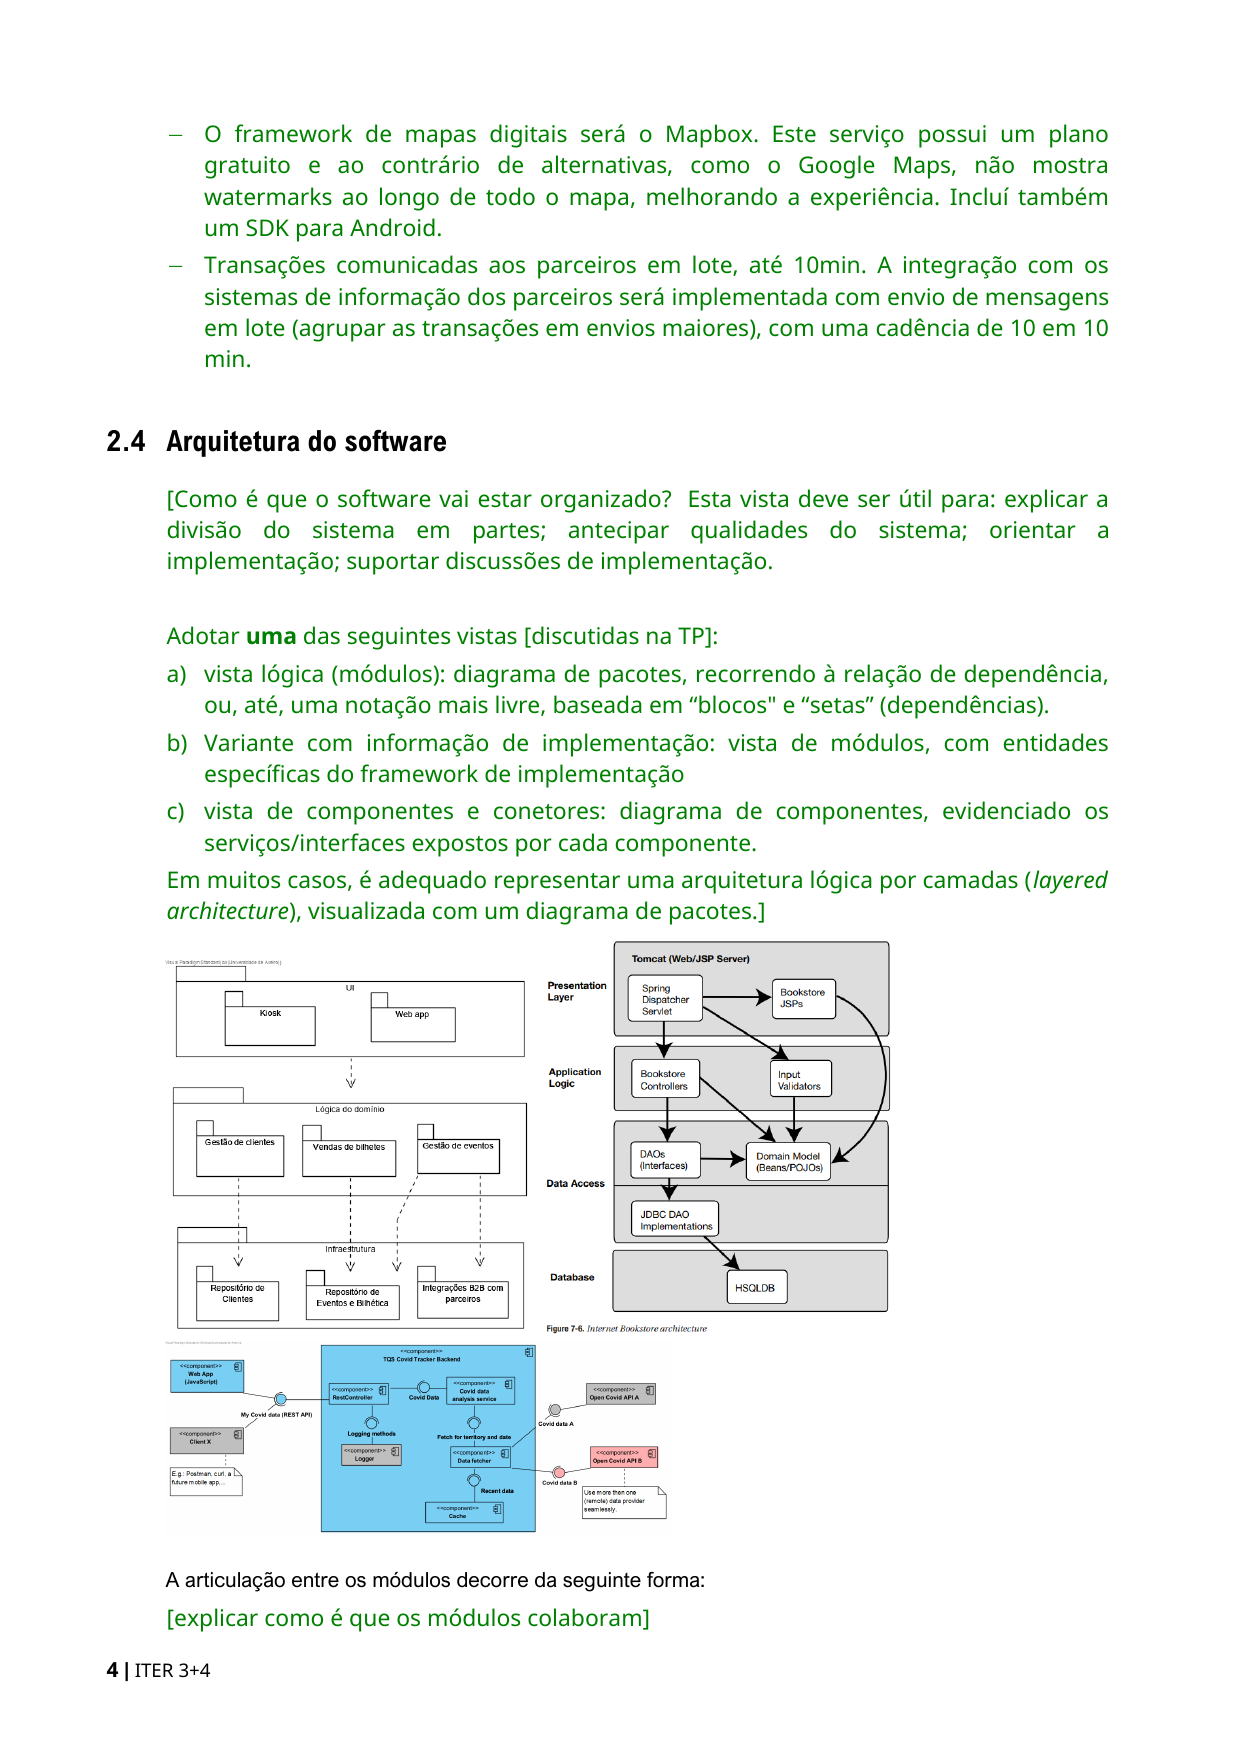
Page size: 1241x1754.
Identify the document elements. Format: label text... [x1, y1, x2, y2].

text [Como é que o software vai estar organizado? Esta vista deve ser útil para: explicar a divisão do sistema em partes; antecipar qualidades do sistema; orientar a implementação; suportar discussões de implementação. [166, 483, 1110, 576]
picture [165, 1340, 672, 1538]
picture [165, 932, 892, 1338]
text [explicar como é que os módulos colaboram] [166, 1601, 1110, 1633]
text Adotar uma das seguintes vistas [discutidas na TP]: [166, 620, 1110, 651]
list O framework de mapas digitais será o Mapbox. Este serviço possui um plano gratuito e ao contrário de alternativas, como o Google Maps, não mostra watermarks ao longo de todo o mapa, melhorando a experiência. Incluí também um SDK para Android. [166, 118, 1110, 243]
text Em muitos casos, é adequado representar uma arquitetura lógica por camadas (layered architecture), visualizada com um diagrama de pacotes.] [166, 864, 1110, 926]
list Variante com informação de implementação: vista de módulos, com entidades específicas do framework de implementação [166, 726, 1110, 789]
list vista de componentes e conetores: diagrama de componentes, evidenciado os serviços/interfaces expostos por cada componente. [166, 795, 1110, 858]
list Transações comunicadas aos parceiros em lote, até 10min. A integração com os sistemas de informação dos parceiros será implementada com envio de mensagens em lote (agrupar as transações em envios maiores), com uma cadência de 10 em 10 min. [166, 249, 1110, 374]
text A articulação entre os módulos decorre da seguinte forma: [165, 1567, 1110, 1593]
subtitle Arquitetura do software [106, 424, 1051, 458]
list vista lógica (módulos): diagrama de pacotes, recorrendo à relação de dependência, ou, até, uma notação mais livre, baseada em “blocos" e “setas” (dependências). [166, 658, 1110, 720]
